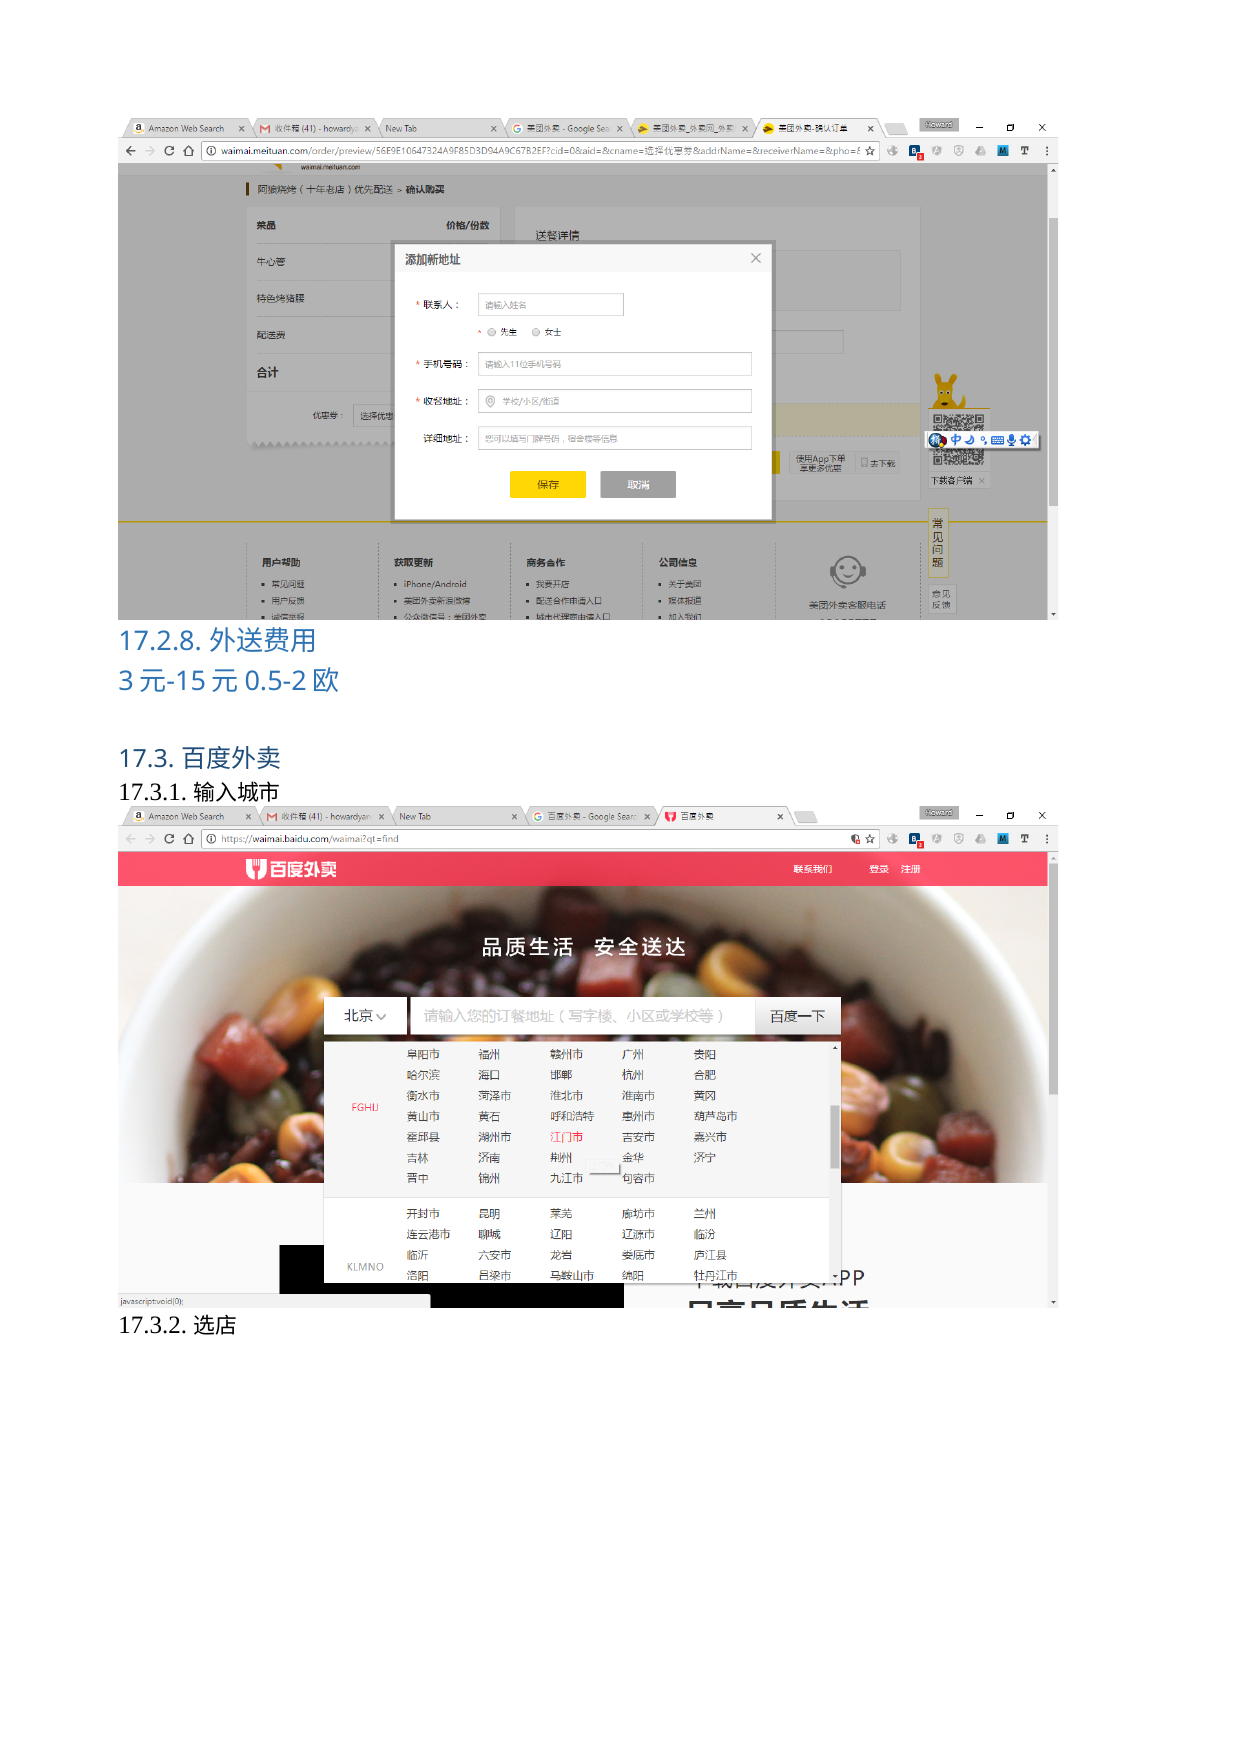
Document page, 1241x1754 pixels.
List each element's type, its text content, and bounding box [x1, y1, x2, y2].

picture [118, 806, 1059, 1308]
text 17.3.1. 输入城市 [118, 775, 1122, 807]
subtitle 17.3. 百度外卖 [118, 739, 1122, 775]
text 17.2.8. 外送费用 [118, 619, 1122, 658]
text 17.3.2. 选店 [118, 1308, 1122, 1339]
text 3元-15元 0.5-2欧 [118, 658, 1122, 698]
picture [118, 118, 1059, 620]
